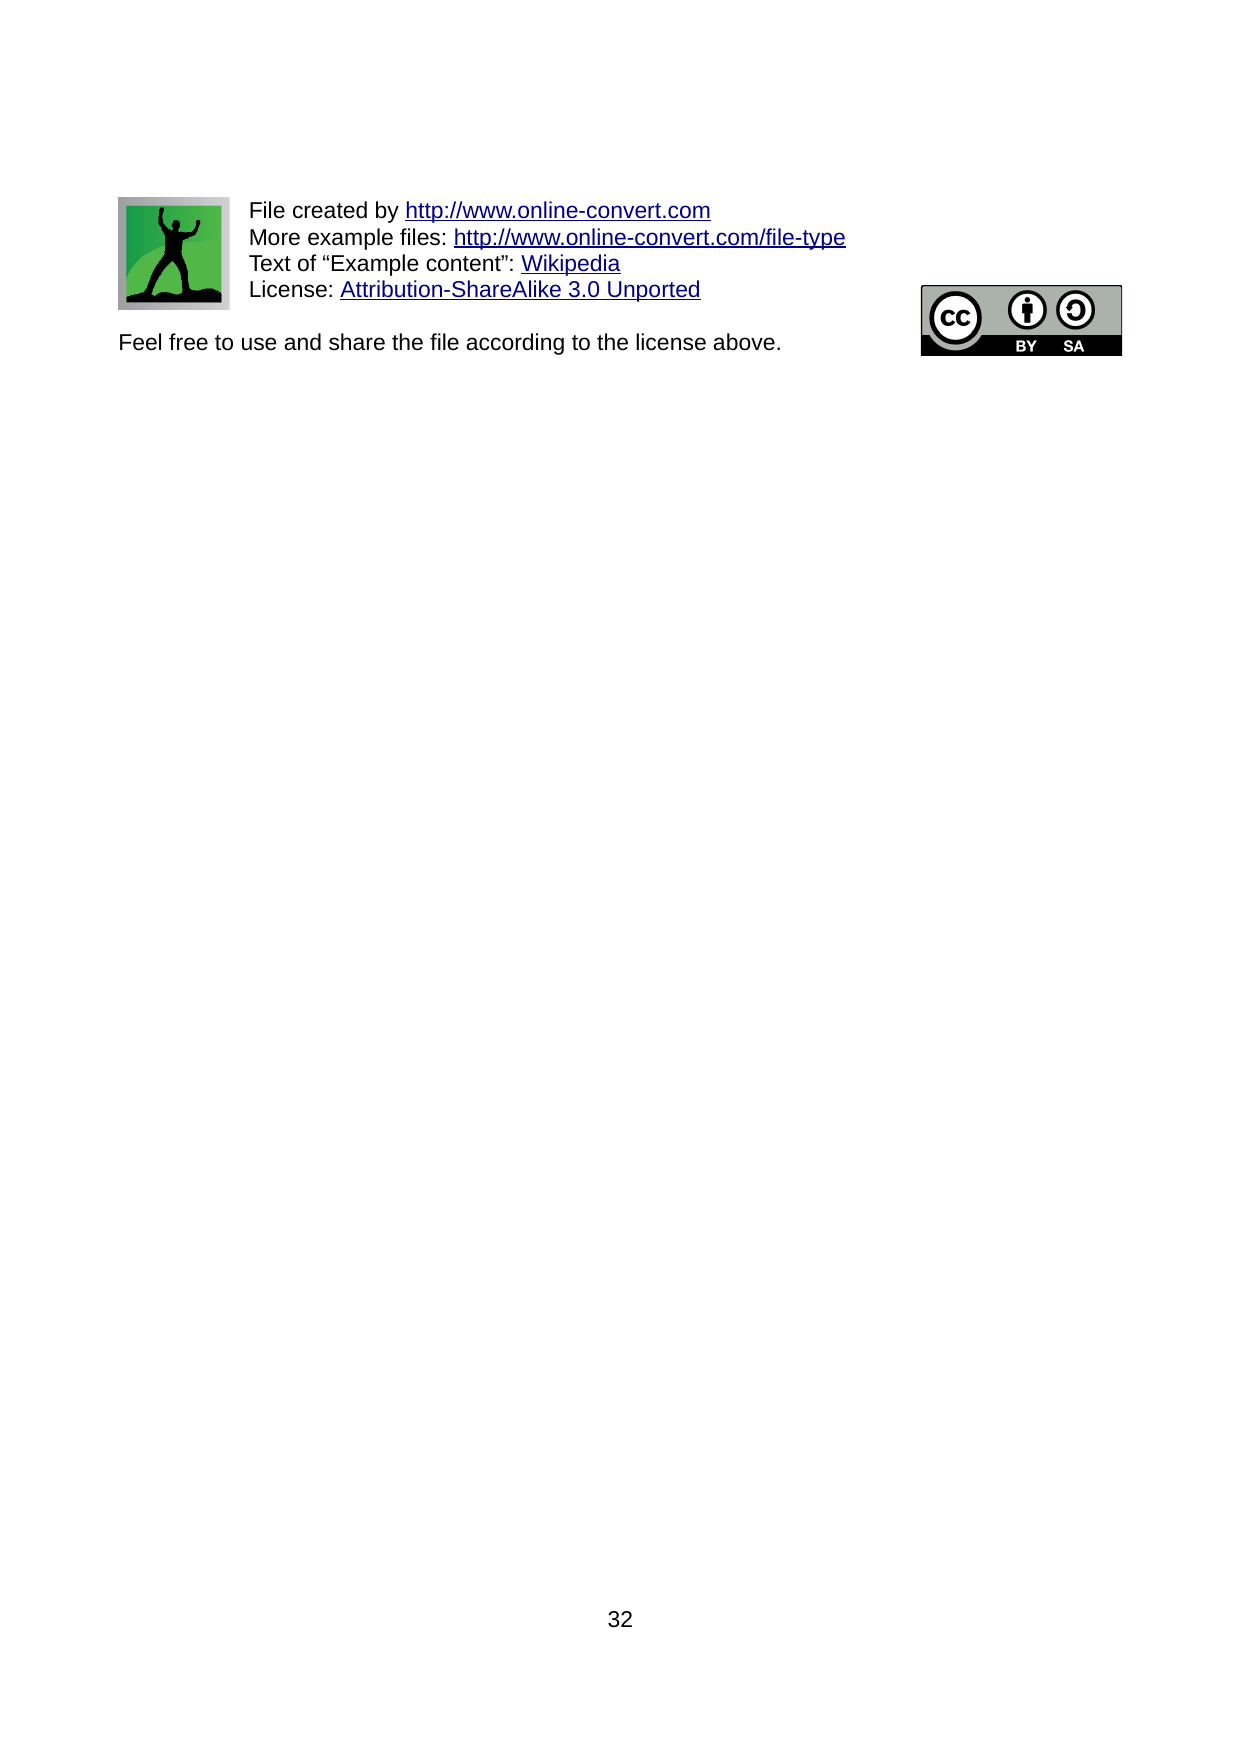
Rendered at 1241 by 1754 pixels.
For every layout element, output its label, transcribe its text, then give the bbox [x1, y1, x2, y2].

text License: Attribution-ShareAlike 3.0 Unported [230, 276, 1122, 303]
picture [118, 197, 230, 310]
text File created by http://www.online-convert.com [230, 197, 1122, 223]
text More example files: http://www.online-convert.com/file-type [230, 223, 1122, 250]
picture [920, 285, 1123, 356]
text Text of “Example content”: Wikipedia [230, 250, 1122, 276]
text Feel free to use and share the file according to the license above. [118, 329, 920, 355]
